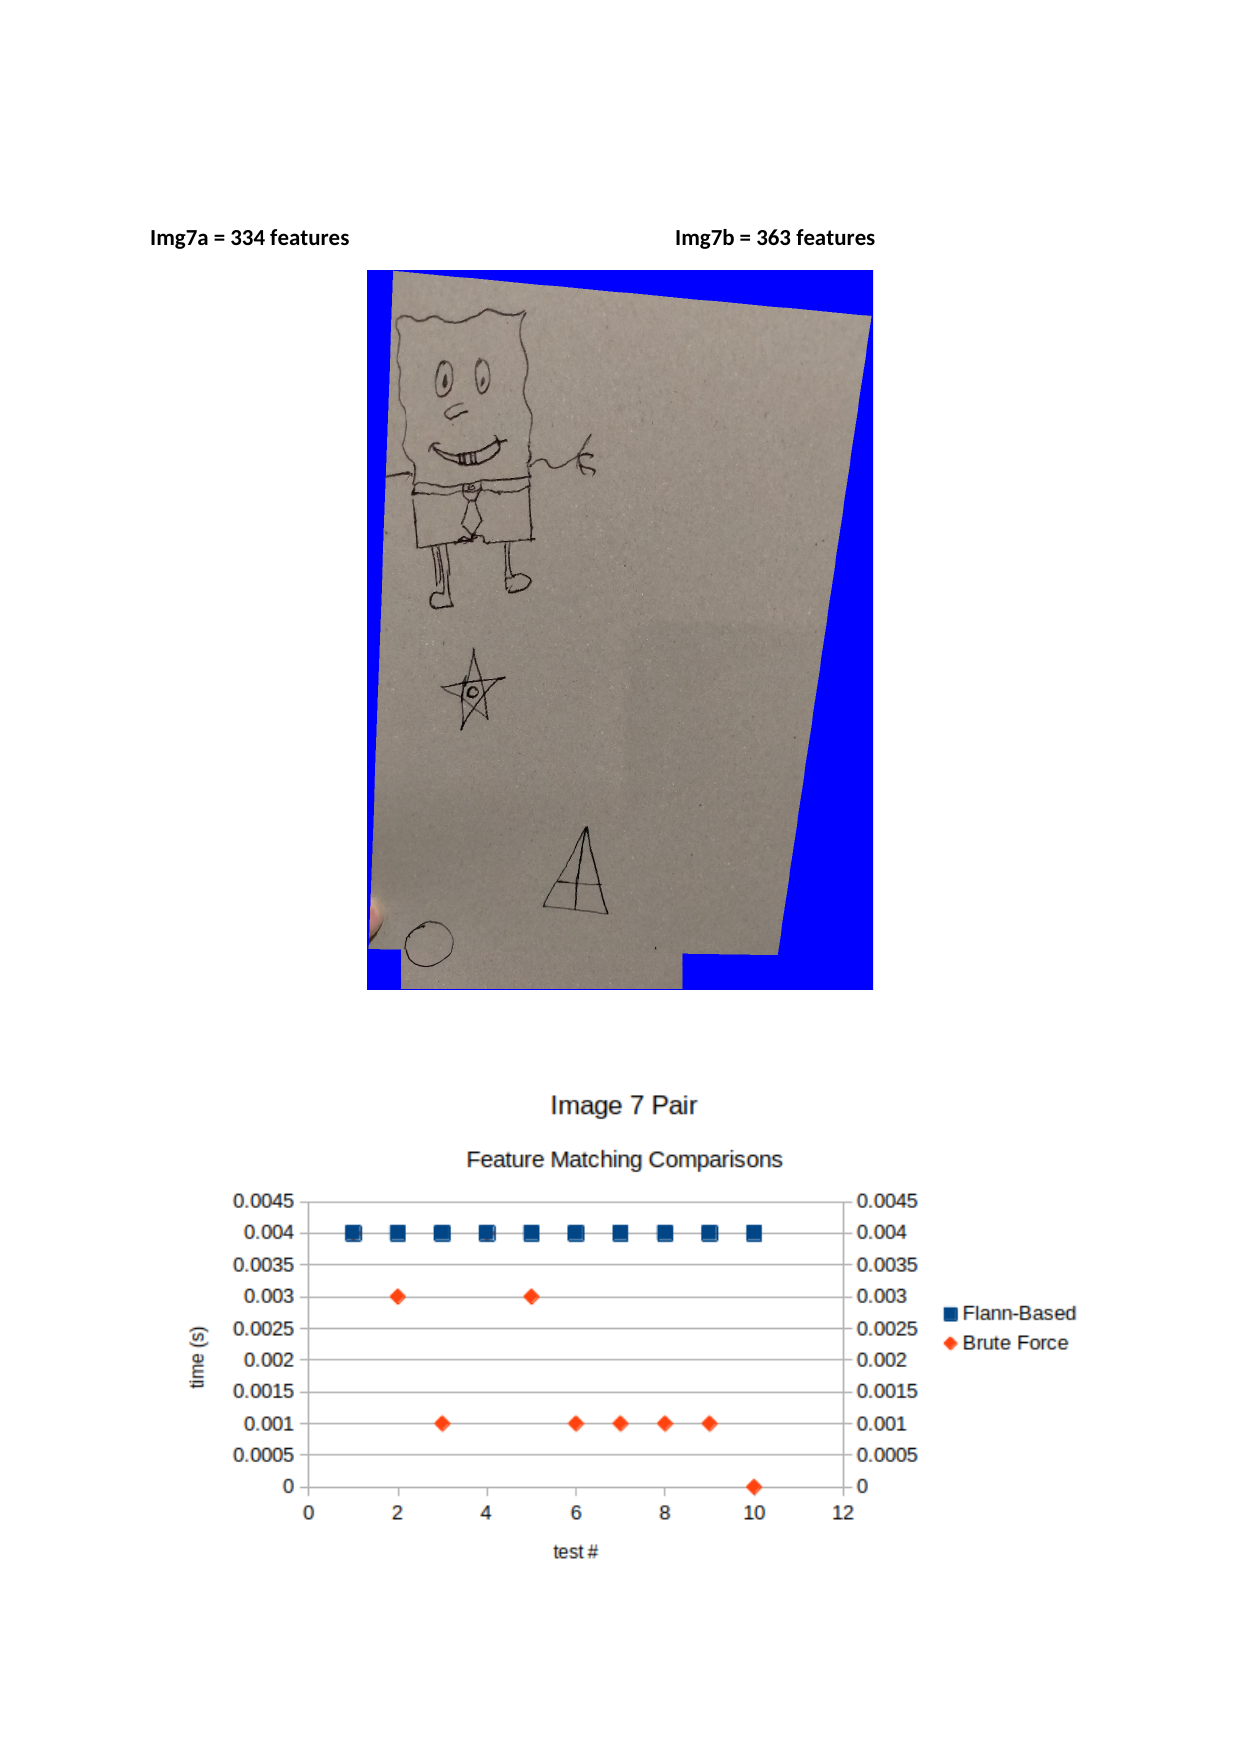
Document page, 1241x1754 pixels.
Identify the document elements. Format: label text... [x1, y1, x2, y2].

subtitle [150, 150, 1090, 221]
picture [154, 1063, 1095, 1593]
text Img7a = 334 features Img7b = 363 features [150, 223, 1090, 252]
picture [367, 270, 874, 990]
